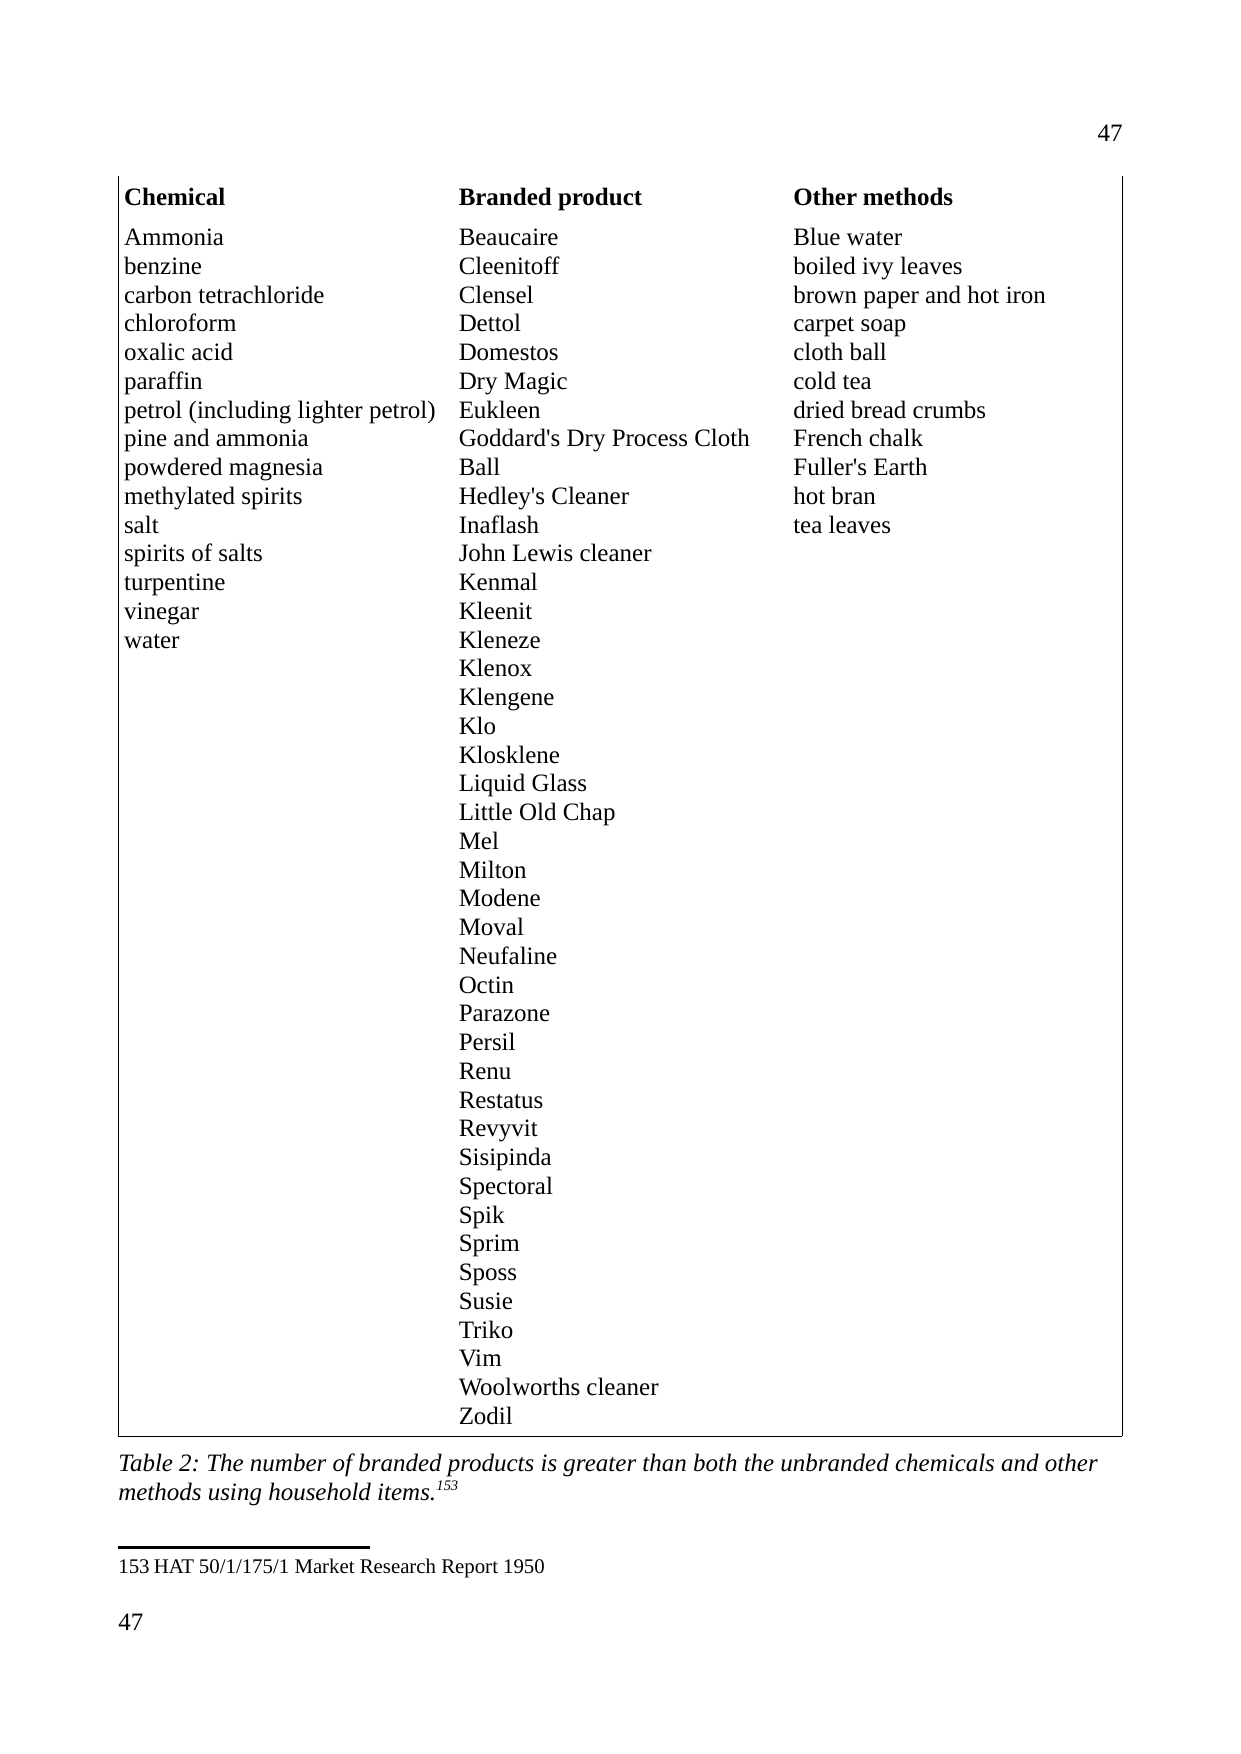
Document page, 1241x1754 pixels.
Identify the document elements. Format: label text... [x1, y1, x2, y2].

table_cell Chemical [119, 176, 453, 217]
table_cell Beaucaire Cleenitoff Clensel Dettol Domestos Dry Magic Eukleen Goddard's Dry Process Cloth Ball Hedley's Cleaner Inaflash John Lewis cleaner Kenmal Kleenit Kleneze Klenox Klengene Klo Klosklene Liquid Glass Little Old Chap Mel Milton Modene Moval Neufaline Octin Parazone Persil Renu Restatus Revyvit Sisipinda Spectoral Spik Sprim Sposs Susie Triko Vim Woolworths cleaner Zodil [453, 217, 787, 1436]
text HAT 50/1/175/1 Market Research Report 1950 [118, 1553, 1122, 1578]
table_cell Branded product [453, 176, 787, 217]
table_cell Blue water boiled ivy leaves brown paper and hot iron carpet soap cloth ball cold tea dried bread crumbs French chalk Fuller's Earth hot bran tea leaves [788, 217, 1122, 1436]
table_cell Ammonia benzine carbon tetrachloride chloroform oxalic acid paraffin petrol (including lighter petrol) pine and ammonia powdered magnesia methylated spirits salt spirits of salts turpentine vinegar water [119, 217, 453, 1436]
table_cell Other methods [788, 176, 1122, 217]
text Table 2: The number of branded products is greater than both the unbranded chemicals and other methods using household items. [118, 1448, 1122, 1506]
